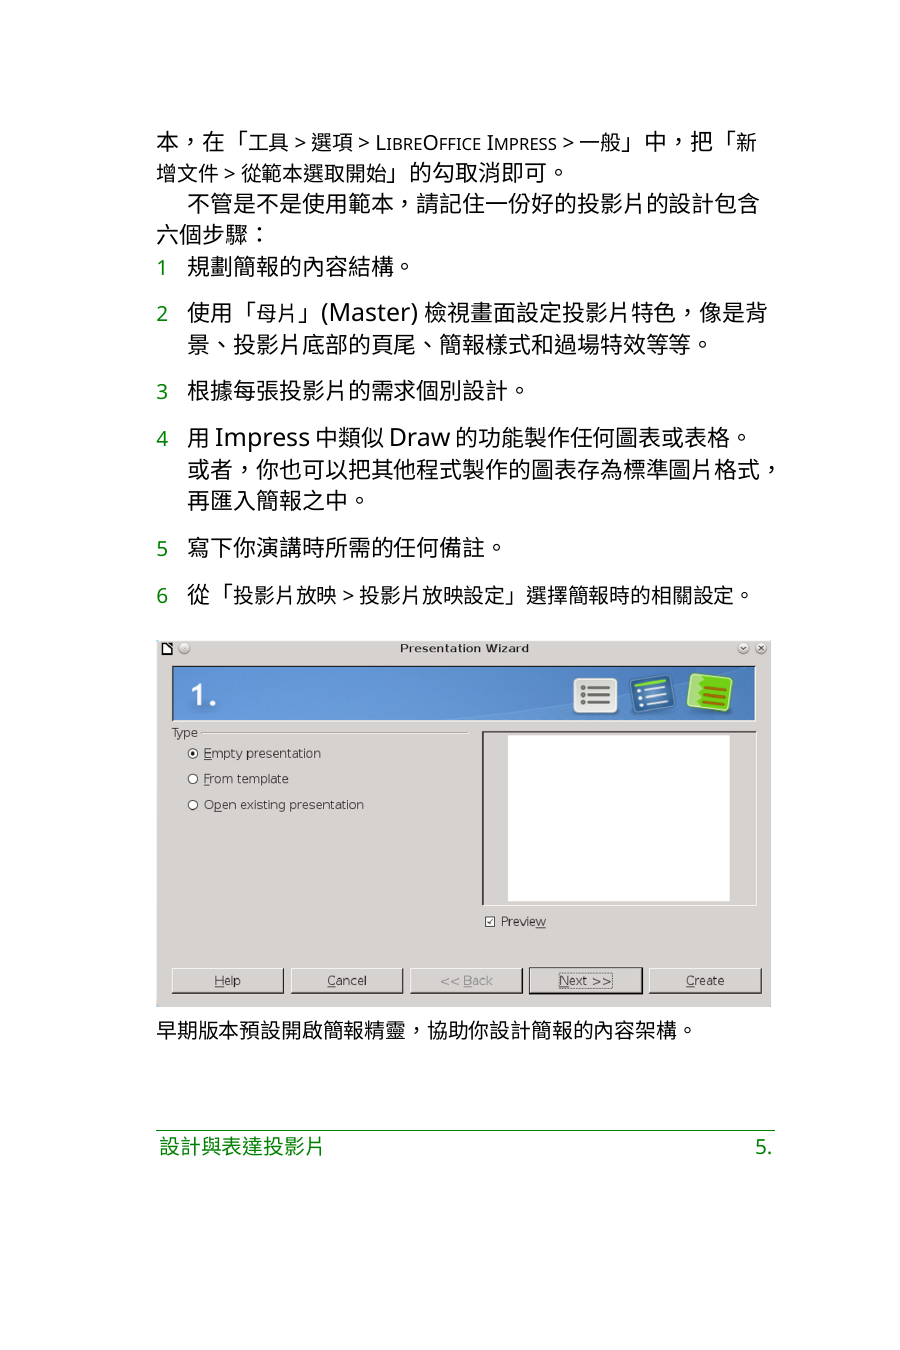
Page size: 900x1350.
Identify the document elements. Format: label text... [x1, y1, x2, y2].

list 根據每張投影片的需求個別設計。 [156, 375, 775, 406]
list 規劃簡報的內容結構。 [156, 250, 775, 281]
list 寫下你演講時所需的任何備註。 [156, 531, 775, 562]
table_cell 早期版本預設開啟簡報精靈，協助你設計簡報的內容架構。 [156, 1009, 775, 1044]
picture [156, 640, 772, 1007]
text 不管是不是使用範本，請記住一份好的投影片的設計包含六個步驟： [156, 187, 775, 250]
list 從「投影片放映 > 投影片放映設定」選擇簡報時的相關設定。 [156, 578, 775, 609]
list 使用「母片」(Master) 檢視畫面設定投影片特色，像是背景、投影片底部的頁尾、簡報樣式和過場特效等等。 [156, 297, 775, 359]
text 本，在「工具 > 選項 > LibreOffice Impress > 一般」中，把「新增文件 > 從範本選取開始」的勾取消即可。 [156, 125, 775, 187]
list 用Impress中類似Draw的功能製作任何圖表或表格。或者，你也可以把其他程式製作的圖表存為標準圖片格式，再匯入簡報之中。 [156, 422, 775, 516]
table_header [156, 641, 775, 1009]
